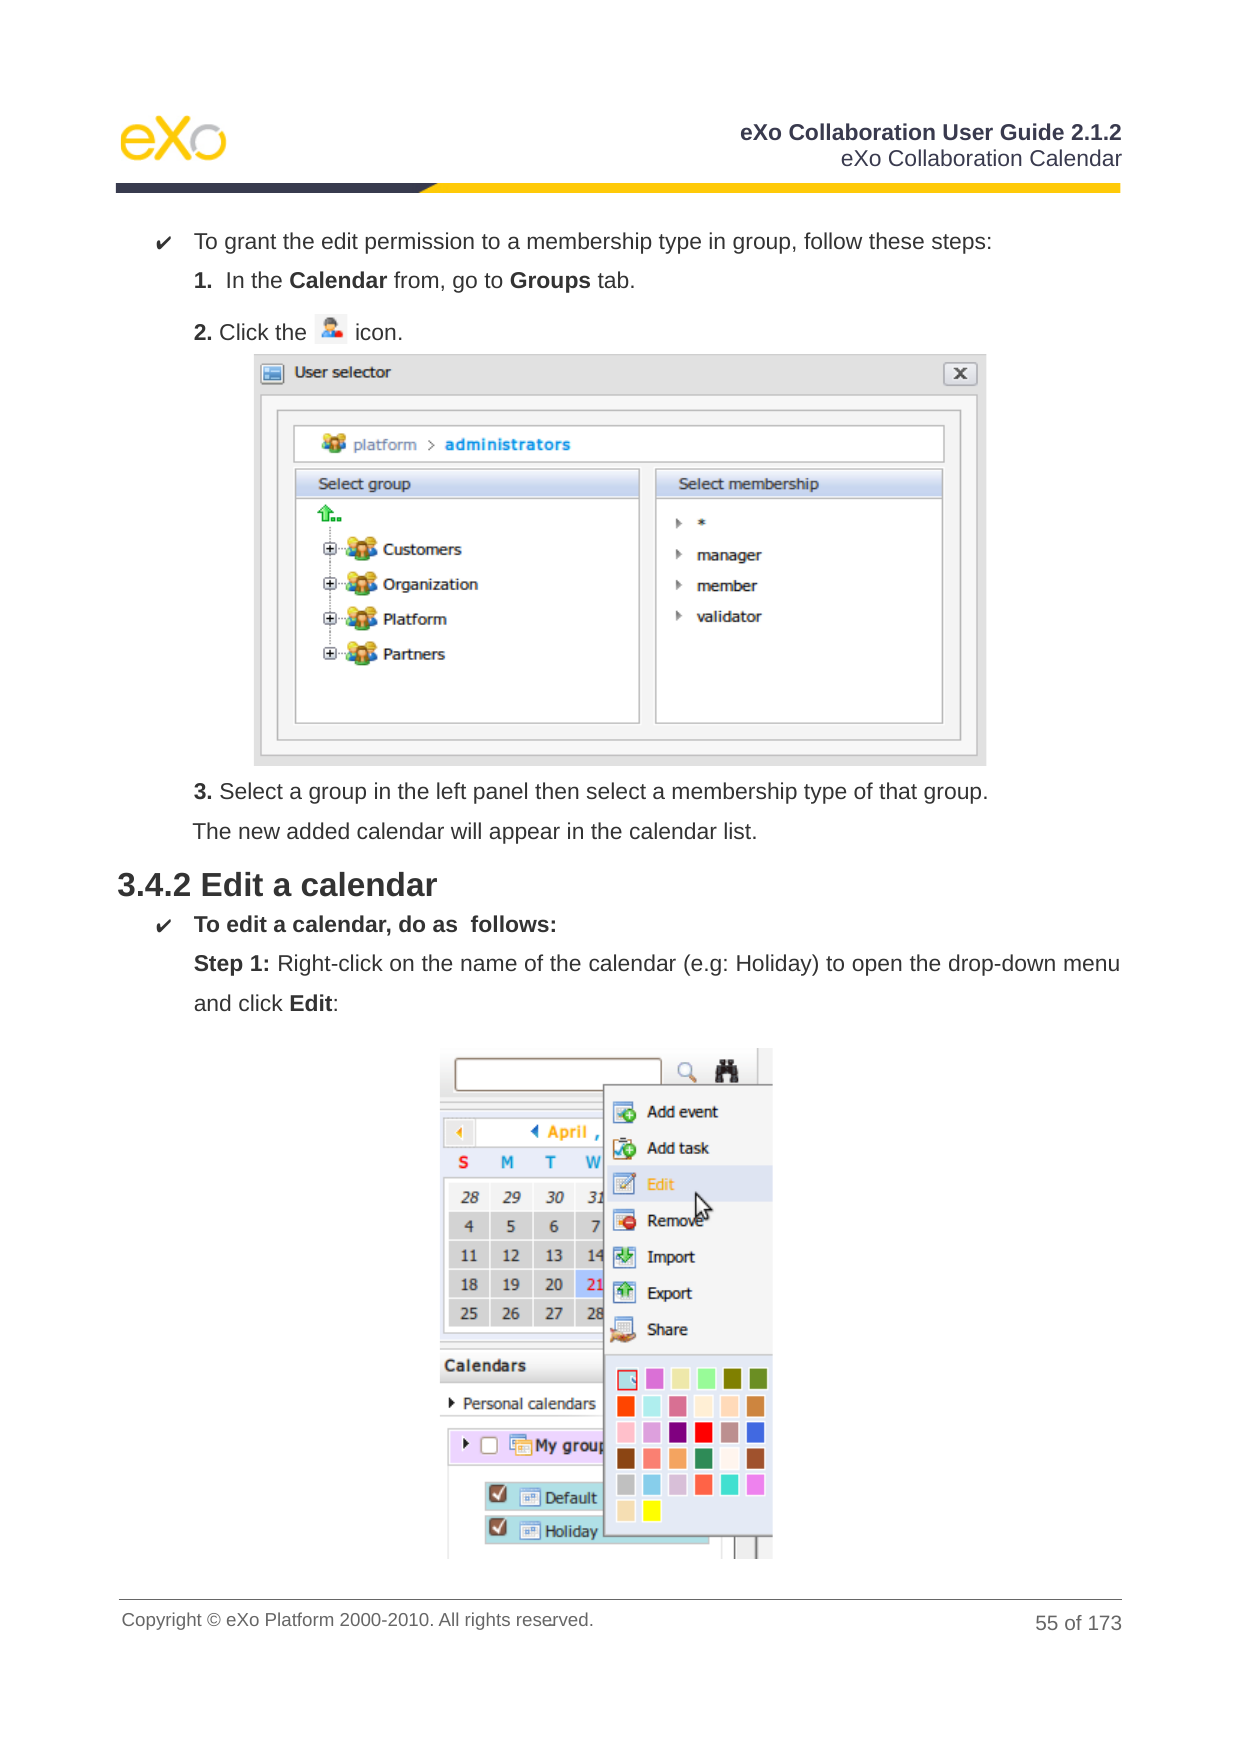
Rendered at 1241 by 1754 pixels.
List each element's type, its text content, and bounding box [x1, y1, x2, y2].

text The new added calendar will appear in the calendar list. [118, 818, 1122, 844]
list Step 1: Right-click on the name of the calendar (e.g: Holiday) to open the drop-down menu and click Edit: [156, 950, 1122, 1016]
list To grant the edit permission to a membership type in group, follow these steps: [156, 228, 1122, 254]
list To edit a calendar, do as follows: [156, 911, 1122, 937]
list 2. Click theicon. [156, 307, 1122, 351]
subtitle Edit a calendar [117, 865, 1122, 903]
list 3. Select a group in the left panel then select a membership type of that group. [156, 364, 1122, 804]
picture [253, 354, 987, 766]
picture [314, 314, 348, 344]
list 1. In the Calendar from, go to Groups tab. [156, 267, 1122, 293]
picture [120, 115, 227, 161]
picture [115, 183, 1121, 193]
picture [439, 1048, 773, 1559]
